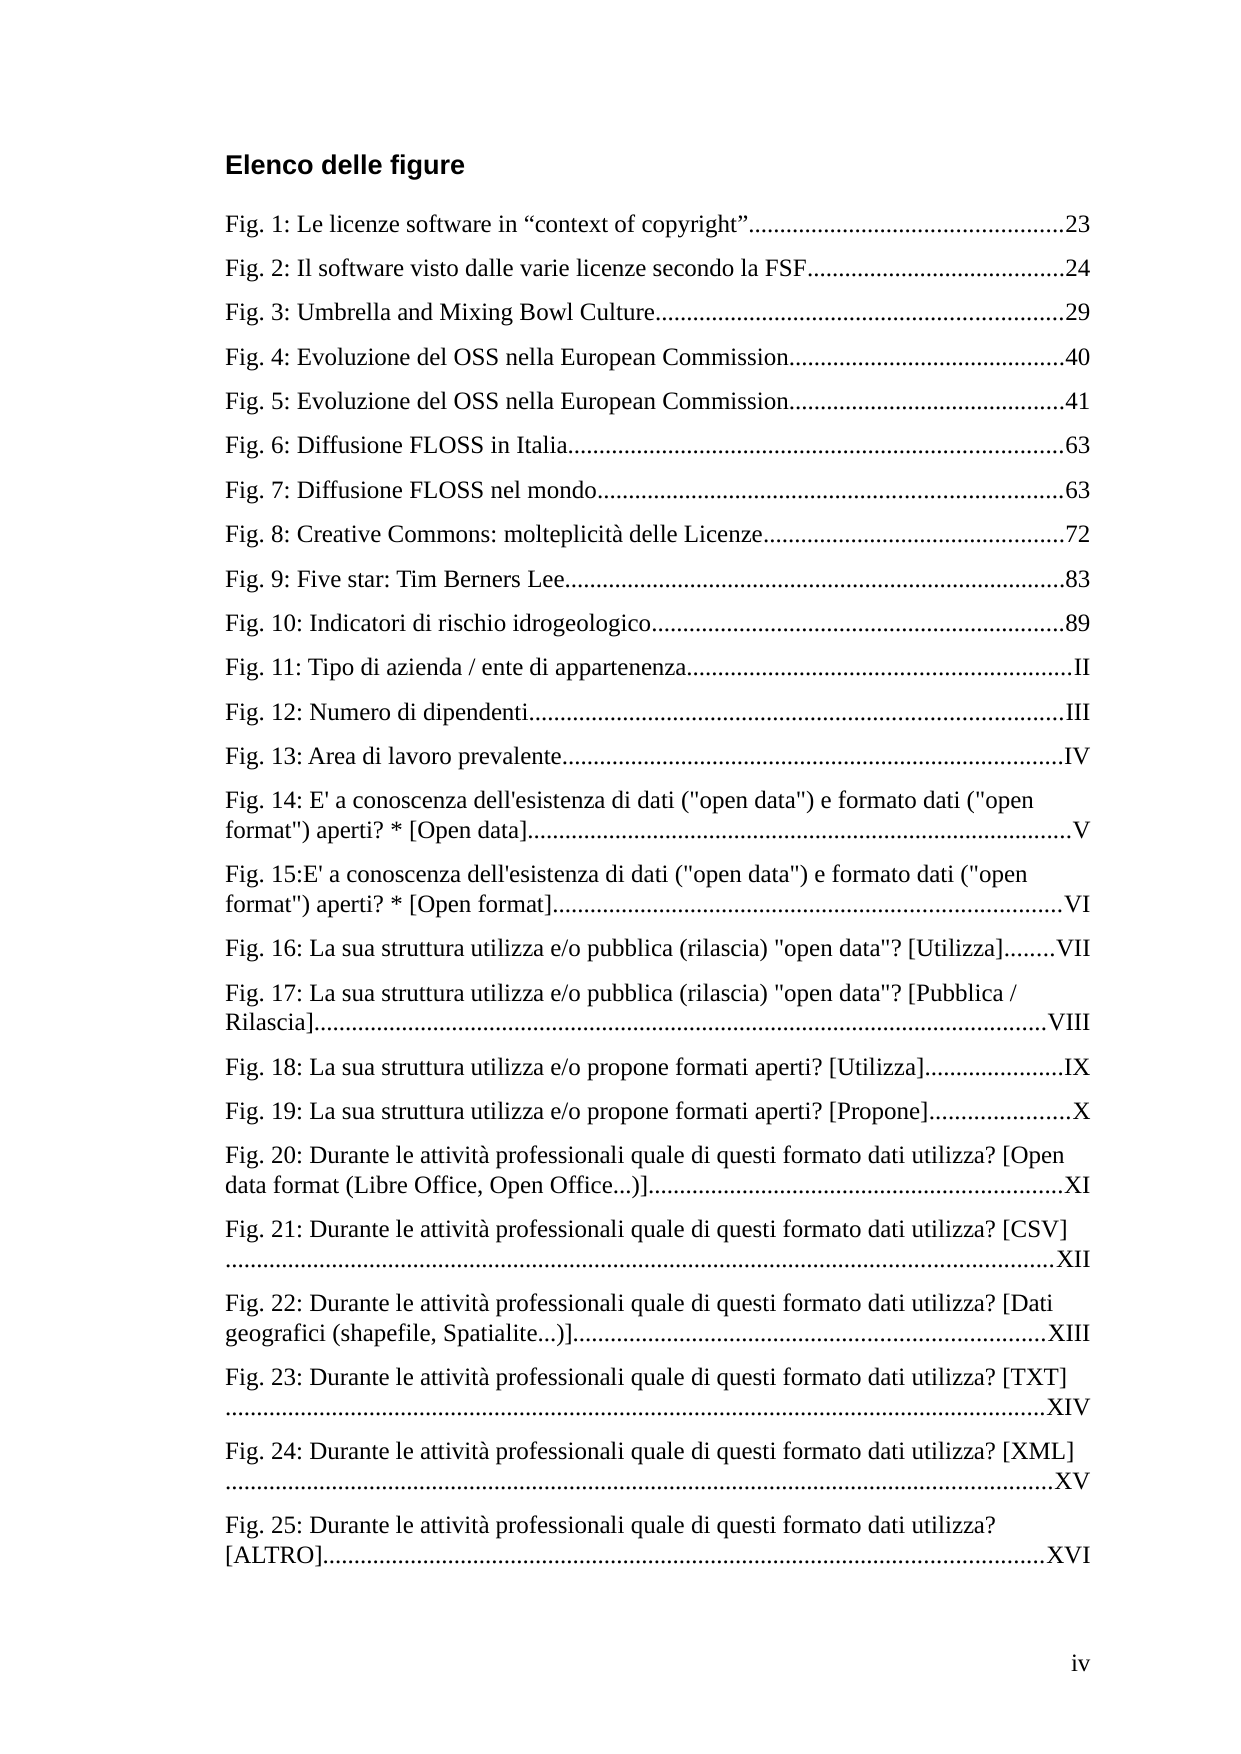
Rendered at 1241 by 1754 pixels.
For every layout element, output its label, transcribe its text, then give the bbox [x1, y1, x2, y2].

text Fig. 5: Evoluzione del OSS nella European Commission 41 [225, 387, 1090, 415]
text Fig. 22: Durante le attività professionali quale di questi formato dati utilizza? [Dati geografici (shapefile, Spatialite...)] XIII [225, 1289, 1090, 1347]
text Fig. 15:E' a conoscenza dell'esistenza di dati ("open data") e formato dati ("open format") aperti? * [Open format] VI [225, 861, 1090, 918]
text Fig. 25: Durante le attività professionali quale di questi formato dati utilizza? [ALTRO] XVI [225, 1511, 1090, 1569]
subtitle Elenco delle figure [225, 150, 1090, 180]
text Fig. 17: La sua struttura utilizza e/o pubblica (rilascia) "open data"? [Pubblica / Rilascia] VIII [225, 979, 1090, 1036]
text Fig. 12: Numero di dipendenti III [225, 698, 1090, 726]
text Fig. 19: La sua struttura utilizza e/o propone formati aperti? [Propone] X [225, 1097, 1090, 1125]
text Fig. 23: Durante le attività professionali quale di questi formato dati utilizza? [TXT] XIV [225, 1363, 1090, 1421]
text Fig. 13: Area di lavoro prevalente IV [225, 742, 1090, 770]
text Fig. 16: La sua struttura utilizza e/o pubblica (rilascia) "open data"? [Utilizza] VII [225, 934, 1090, 962]
text Fig. 11: Tipo di azienda / ente di appartenenza II [225, 653, 1090, 681]
text Fig. 21: Durante le attività professionali quale di questi formato dati utilizza? [CSV] XII [225, 1216, 1090, 1273]
text Fig. 9: Five star: Tim Berners Lee 83 [225, 565, 1090, 592]
text Fig. 2: Il software visto dalle varie licenze secondo la FSF 24 [225, 254, 1090, 282]
text Fig. 10: Indicatori di rischio idrogeologico 89 [225, 609, 1090, 637]
text Fig. 6: Diffusione FLOSS in Italia 63 [225, 432, 1090, 459]
text Fig. 1: Le licenze software in “context of copyright” 23 [225, 210, 1090, 237]
text Fig. 4: Evoluzione del OSS nella European Commission 40 [225, 343, 1090, 371]
text Fig. 20: Durante le attività professionali quale di questi formato dati utilizza? [Open data format (Libre Office, Open Office...)] XI [225, 1142, 1090, 1199]
text Fig. 3: Umbrella and Mixing Bowl Culture 29 [225, 298, 1090, 326]
text Fig. 8: Creative Commons: molteplicità delle Licenze 72 [225, 520, 1090, 548]
text Fig. 18: La sua struttura utilizza e/o propone formati aperti? [Utilizza] IX [225, 1053, 1090, 1081]
text Fig. 7: Diffusione FLOSS nel mondo 63 [225, 476, 1090, 504]
text Fig. 24: Durante le attività professionali quale di questi formato dati utilizza? [XML] XV [225, 1437, 1090, 1495]
text Fig. 14: E' a conoscenza dell'esistenza di dati ("open data") e formato dati ("open format") aperti? * [Open data] V [225, 787, 1090, 844]
